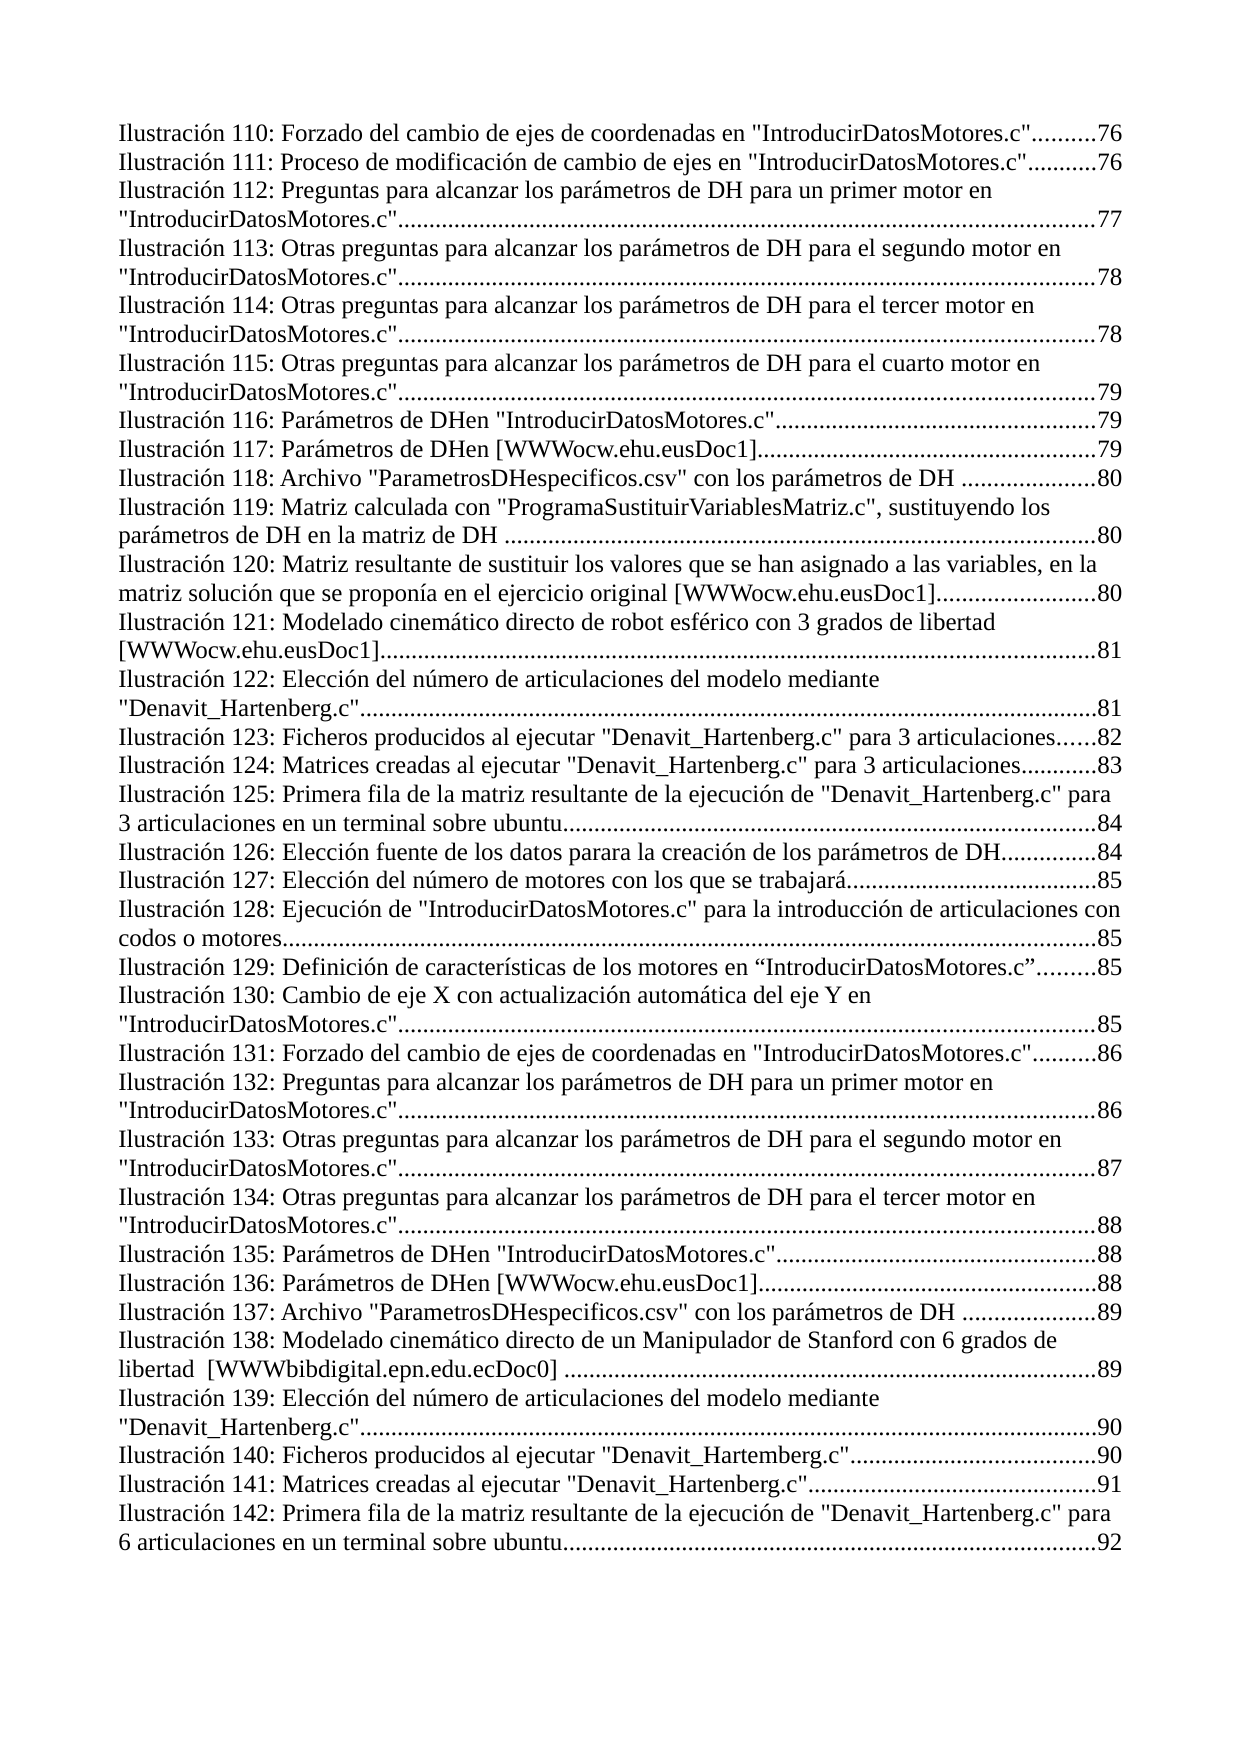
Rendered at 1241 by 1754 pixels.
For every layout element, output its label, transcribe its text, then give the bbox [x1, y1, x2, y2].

text Ilustración 141: Matrices creadas al ejecutar "Denavit_Hartenberg.c" 91 [118, 1469, 1122, 1498]
text Ilustración 111: Proceso de modificación de cambio de ejes en "IntroducirDatosMotores.c" 76 [118, 147, 1122, 176]
text Ilustración 123: Ficheros producidos al ejecutar "Denavit_Hartenberg.c" para 3 articulaciones 82 [118, 722, 1122, 751]
text Ilustración 127: Elección del número de motores con los que se trabajará. 85 [118, 866, 1122, 894]
text Ilustración 135: Parámetros de DHen "IntroducirDatosMotores.c" 88 [118, 1239, 1122, 1268]
text Ilustración 126: Elección fuente de los datos parara la creación de los parámetros de DH. 84 [118, 837, 1122, 866]
text Ilustración 137: Archivo "ParametrosDHespecificos.csv" con los parámetros de DH 89 [118, 1297, 1122, 1326]
text Ilustración 134: Otras preguntas para alcanzar los parámetros de DH para el tercer motor en "IntroducirDatosMotores.c" 88 [118, 1182, 1122, 1239]
text Ilustración 136: Parámetros de DHen [WWWocw.ehu.eusDoc1] 88 [118, 1268, 1122, 1297]
text Ilustración 115: Otras preguntas para alcanzar los parámetros de DH para el cuarto motor en "IntroducirDatosMotores.c" 79 [118, 348, 1122, 406]
text Ilustración 140: Ficheros producidos al ejecutar "Denavit_Hartemberg.c" 90 [118, 1441, 1122, 1469]
text Ilustración 139: Elección del número de articulaciones del modelo mediante "Denavit_Hartenberg.c" 90 [118, 1383, 1122, 1441]
text Ilustración 117: Parámetros de DHen [WWWocw.ehu.eusDoc1] 79 [118, 434, 1122, 463]
text Ilustración 110: Forzado del cambio de ejes de coordenadas en "IntroducirDatosMotores.c" 76 [118, 118, 1122, 147]
text Ilustración 130: Cambio de eje X con actualización automática del eje Y en "IntroducirDatosMotores.c" 85 [118, 981, 1122, 1038]
text Ilustración 120: Matriz resultante de sustituir los valores que se han asignado a las variables, en la matriz solución que se proponía en el ejercicio original [WWWocw.ehu.eusDoc1] 80 [118, 549, 1122, 607]
text Ilustración 122: Elección del número de articulaciones del modelo mediante "Denavit_Hartenberg.c" 81 [118, 664, 1122, 722]
text Ilustración 132: Preguntas para alcanzar los parámetros de DH para un primer motor en "IntroducirDatosMotores.c" 86 [118, 1067, 1122, 1124]
text Ilustración 124: Matrices creadas al ejecutar "Denavit_Hartenberg.c" para 3 articulaciones 83 [118, 751, 1122, 779]
text Ilustración 128: Ejecución de "IntroducirDatosMotores.c" para la introducción de articulaciones con codos o motores 85 [118, 894, 1122, 952]
text Ilustración 119: Matriz calculada con "ProgramaSustituirVariablesMatriz.c", sustituyendo los parámetros de DH en la matriz de DH 80 [118, 492, 1122, 549]
text Ilustración 133: Otras preguntas para alcanzar los parámetros de DH para el segundo motor en "IntroducirDatosMotores.c" 87 [118, 1124, 1122, 1182]
text Ilustración 116: Parámetros de DHen "IntroducirDatosMotores.c" 79 [118, 406, 1122, 434]
text Ilustración 131: Forzado del cambio de ejes de coordenadas en "IntroducirDatosMotores.c" 86 [118, 1038, 1122, 1067]
text Ilustración 118: Archivo "ParametrosDHespecificos.csv" con los parámetros de DH 80 [118, 463, 1122, 492]
text Ilustración 121: Modelado cinemático directo de robot esférico con 3 grados de libertad [WWWocw.ehu.eusDoc1] 81 [118, 607, 1122, 664]
text Ilustración 125: Primera fila de la matriz resultante de la ejecución de "Denavit_Hartenberg.c" para 3 articulaciones en un terminal sobre ubuntu 84 [118, 779, 1122, 837]
text Ilustración 113: Otras preguntas para alcanzar los parámetros de DH para el segundo motor en "IntroducirDatosMotores.c" 78 [118, 233, 1122, 291]
text Ilustración 112: Preguntas para alcanzar los parámetros de DH para un primer motor en "IntroducirDatosMotores.c" 77 [118, 176, 1122, 233]
text Ilustración 129: Definición de características de los motores en “IntroducirDatosMotores.c” 85 [118, 952, 1122, 981]
text Ilustración 138: Modelado cinemático directo de un Manipulador de Stanford con 6 grados de libertad [WWWbibdigital.epn.edu.ecDoc0] 89 [118, 1326, 1122, 1383]
text Ilustración 142: Primera fila de la matriz resultante de la ejecución de "Denavit_Hartenberg.c" para 6 articulaciones en un terminal sobre ubuntu 92 [118, 1498, 1122, 1556]
text Ilustración 114: Otras preguntas para alcanzar los parámetros de DH para el tercer motor en "IntroducirDatosMotores.c" 78 [118, 291, 1122, 348]
